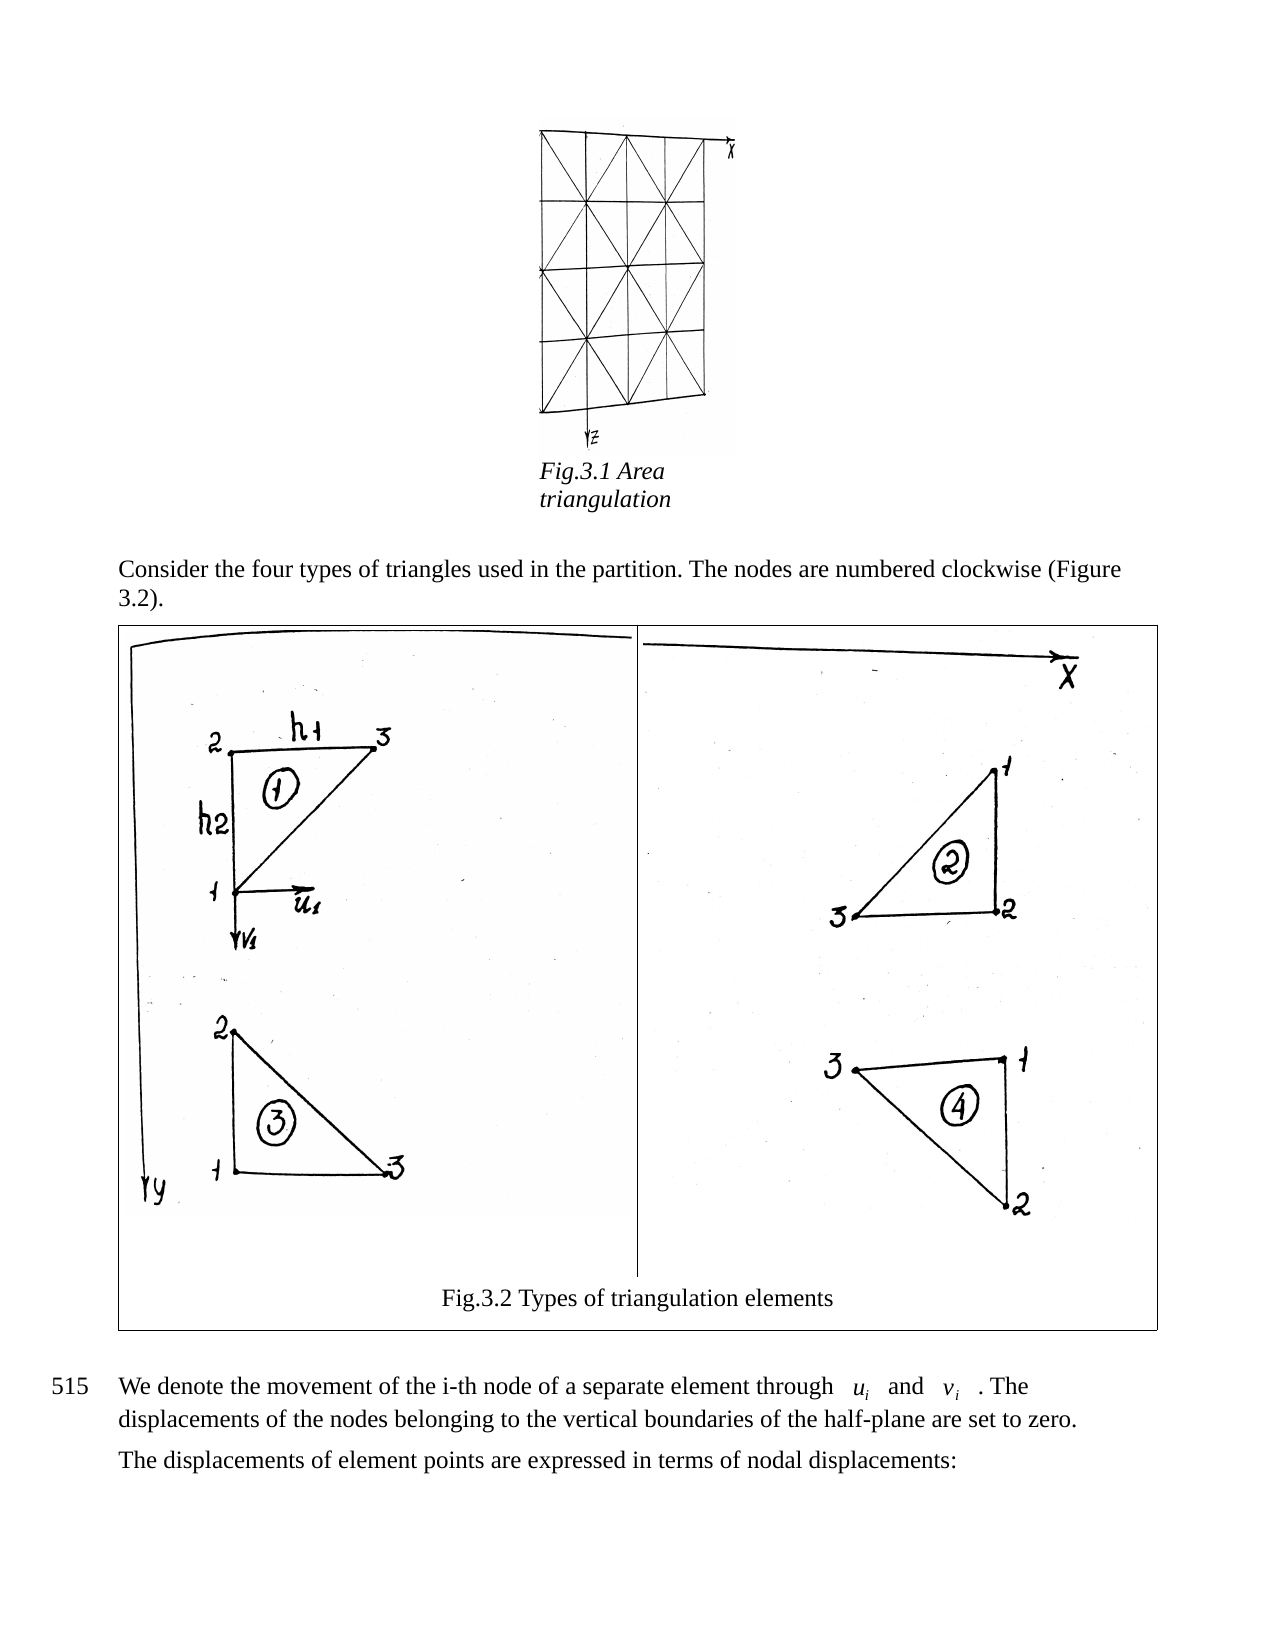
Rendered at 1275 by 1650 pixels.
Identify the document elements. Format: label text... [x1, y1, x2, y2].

text We denote the movement of the i-th node of a separate element throughand. The displacements of the nodes belonging to the vertical boundaries of the half-plane are set to zero. [118, 1371, 1157, 1433]
table_header [119, 626, 637, 1277]
text Consider the four types of triangles used in the partition. The nodes are numbered clockwise (Figure 3.2). [118, 554, 1157, 612]
picture [643, 630, 1152, 1231]
table_header [638, 626, 1157, 1277]
picture [539, 118, 736, 456]
table_cell Fig.3.2 Types of triangulation elements [119, 1277, 1157, 1330]
text Fig.3.1 Area triangulation [539, 456, 736, 513]
picture [123, 630, 632, 1216]
text The displacements of element points are expressed in terms of nodal displacements: [118, 1445, 1157, 1474]
